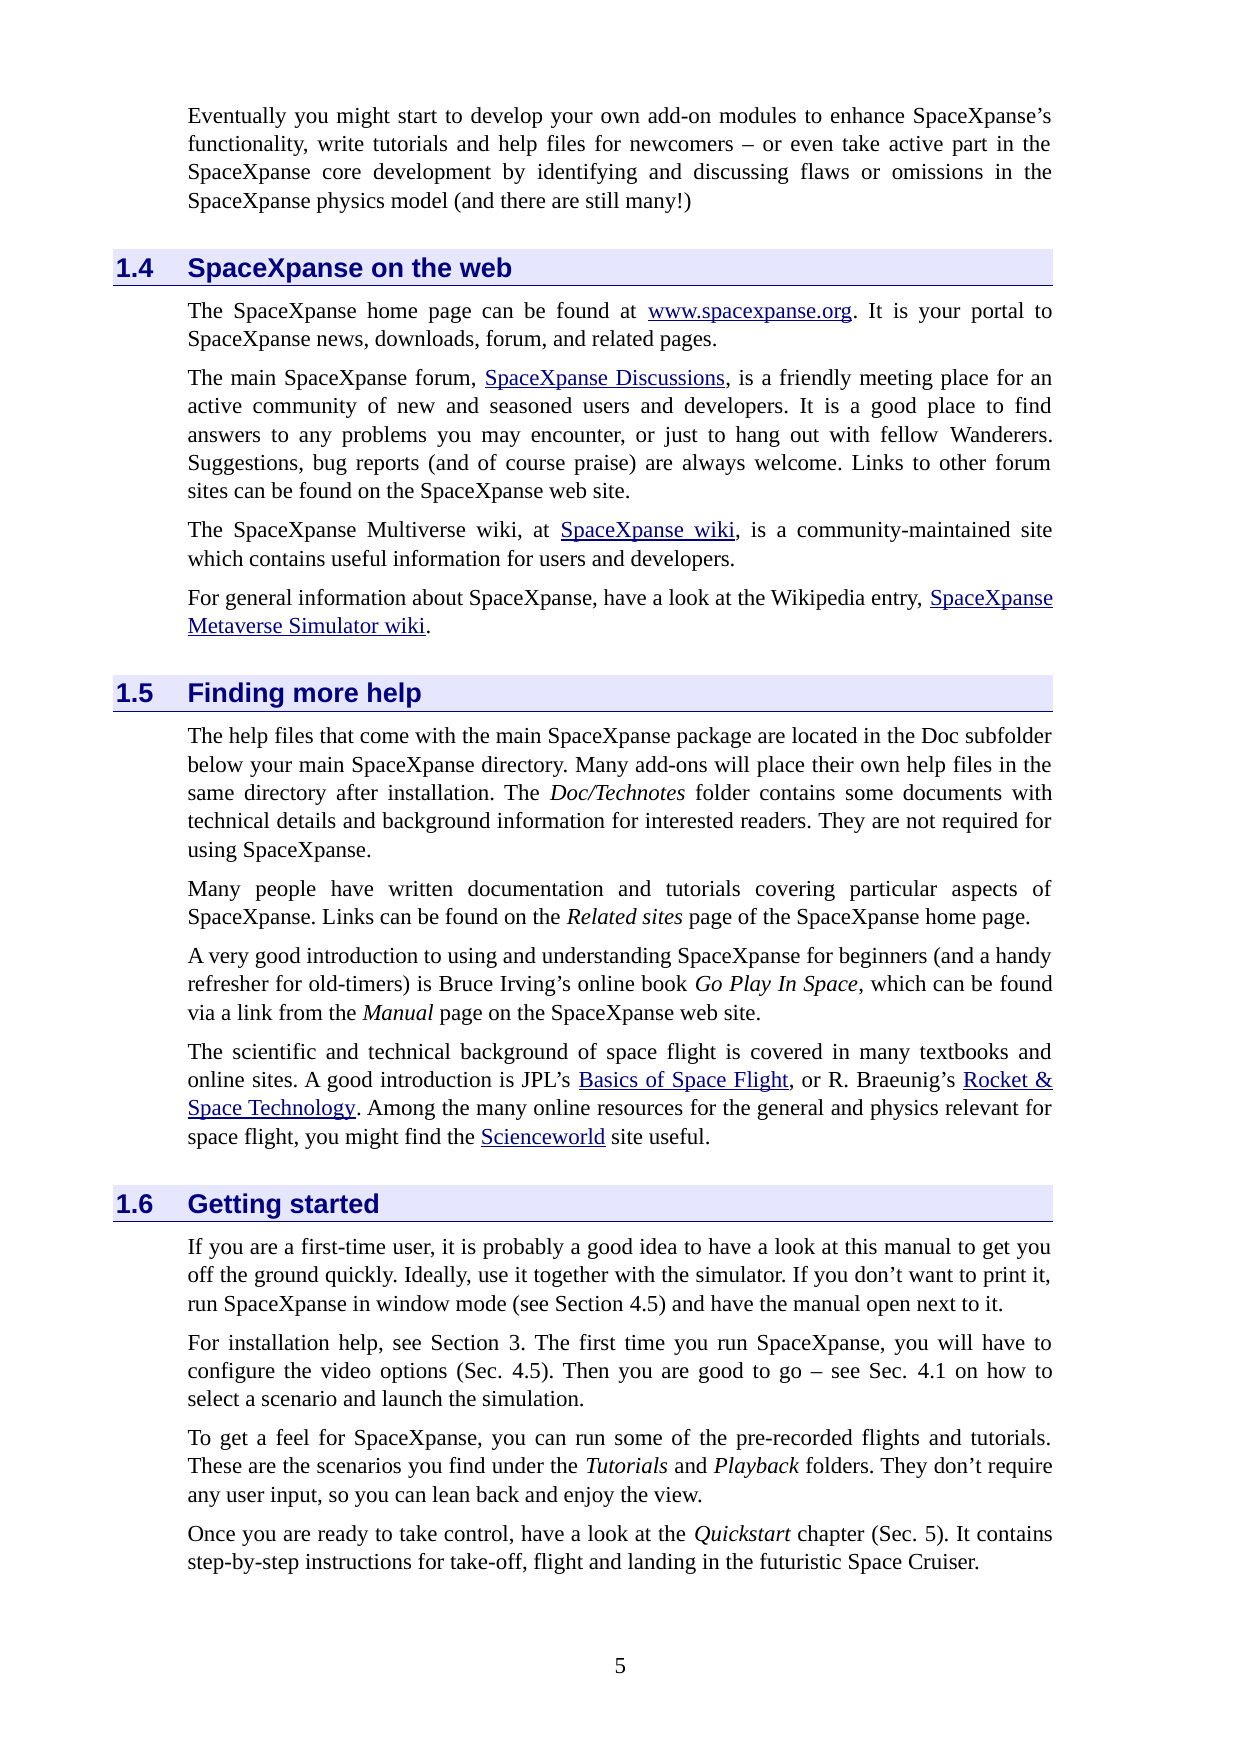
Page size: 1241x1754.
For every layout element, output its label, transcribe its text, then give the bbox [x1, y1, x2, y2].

text The SpaceXpanse home page can be found at www.spacexpanse.org. It is your portal to SpaceXpanse news, downloads, forum, and related pages. [187, 296, 1053, 352]
text Eventually you might start to develop your own add-on modules to enhance SpaceXpanse’s functionality, write tutorials and help files for newcomers – or even take active part in the SpaceXpanse core development by identifying and discussing flaws or omissions in the SpaceXpanse physics model (and there are still many!) [187, 100, 1053, 214]
text Once you are ready to take control, have a look at the Quickstart chapter (Sec. 5). It contains step-by-step instructions for take-off, flight and landing in the futuristic Space Cruiser. [187, 1519, 1053, 1575]
text A very good introduction to using and understanding SpaceXpanse for beginners (and a handy refresher for old-timers) is Bruce Irving’s online book Go Play In Space, which can be found via a link from the Manual page on the SpaceXpanse web site. [187, 941, 1053, 1026]
text The SpaceXpanse Multiverse wiki, at SpaceXpanse wiki, is a community-maintained site which contains useful information for users and developers. [187, 515, 1053, 572]
subtitle Finding more help [113, 675, 1053, 711]
text To get a feel for SpaceXpanse, you can run some of the pre-recorded flights and tutorials. These are the scenarios you find under the Tutorials and Playback folders. They don’t require any user input, so you can lean back and enjoy the view. [187, 1423, 1053, 1508]
subtitle SpaceXpanse on the web [113, 249, 1053, 285]
text The main SpaceXpanse forum, SpaceXpanse Discussions, is a friendly meeting place for an active community of new and seasoned users and developers. It is a good place to find answers to any problems you may encounter, or just to hang out with fellow Wanderers. Suggestions, bug reports (and of course praise) are always welcome. Links to other forum sites can be found on the SpaceXpanse web site. [187, 363, 1053, 505]
text For installation help, see Section 3. The first time you run SpaceXpanse, you will have to configure the video options (Sec. 4.5). Then you are good to go – see Sec. 4.1 on how to select a scenario and launch the simulation. [187, 1327, 1053, 1412]
text Many people have written documentation and tutorials covering particular aspects of SpaceXpanse. Links can be found on the Related sites page of the SpaceXpanse home page. [187, 873, 1053, 930]
subtitle Getting started [113, 1185, 1053, 1221]
text For general information about SpaceXpanse, have a look at the Wikipedia entry, SpaceXpanse Metaverse Simulator wiki. [187, 583, 1053, 639]
text If you are a first-time user, it is probably a good idea to have a look at this manual to get you off the ground quickly. Ideally, use it together with the simulator. If you don’t want to print it, run SpaceXpanse in window mode (see Section 4.5) and have the manual open next to it. [187, 1232, 1053, 1317]
text The scientific and technical background of space flight is covered in many textbooks and online sites. A good introduction is JPL’s Basics of Space Flight, or R. Braeunig’s Rocket & Space Technology. Among the many online resources for the general and physics relevant for space flight, you might find the Scienceworld site useful. [187, 1036, 1053, 1150]
text The help files that come with the main SpaceXpanse package are located in the Doc subfolder below your main SpaceXpanse directory. Many add-ons will place their own help files in the same directory after installation. The Doc/Technotes folder contains some documents with technical details and background information for interested readers. They are not required for using SpaceXpanse. [187, 721, 1053, 863]
